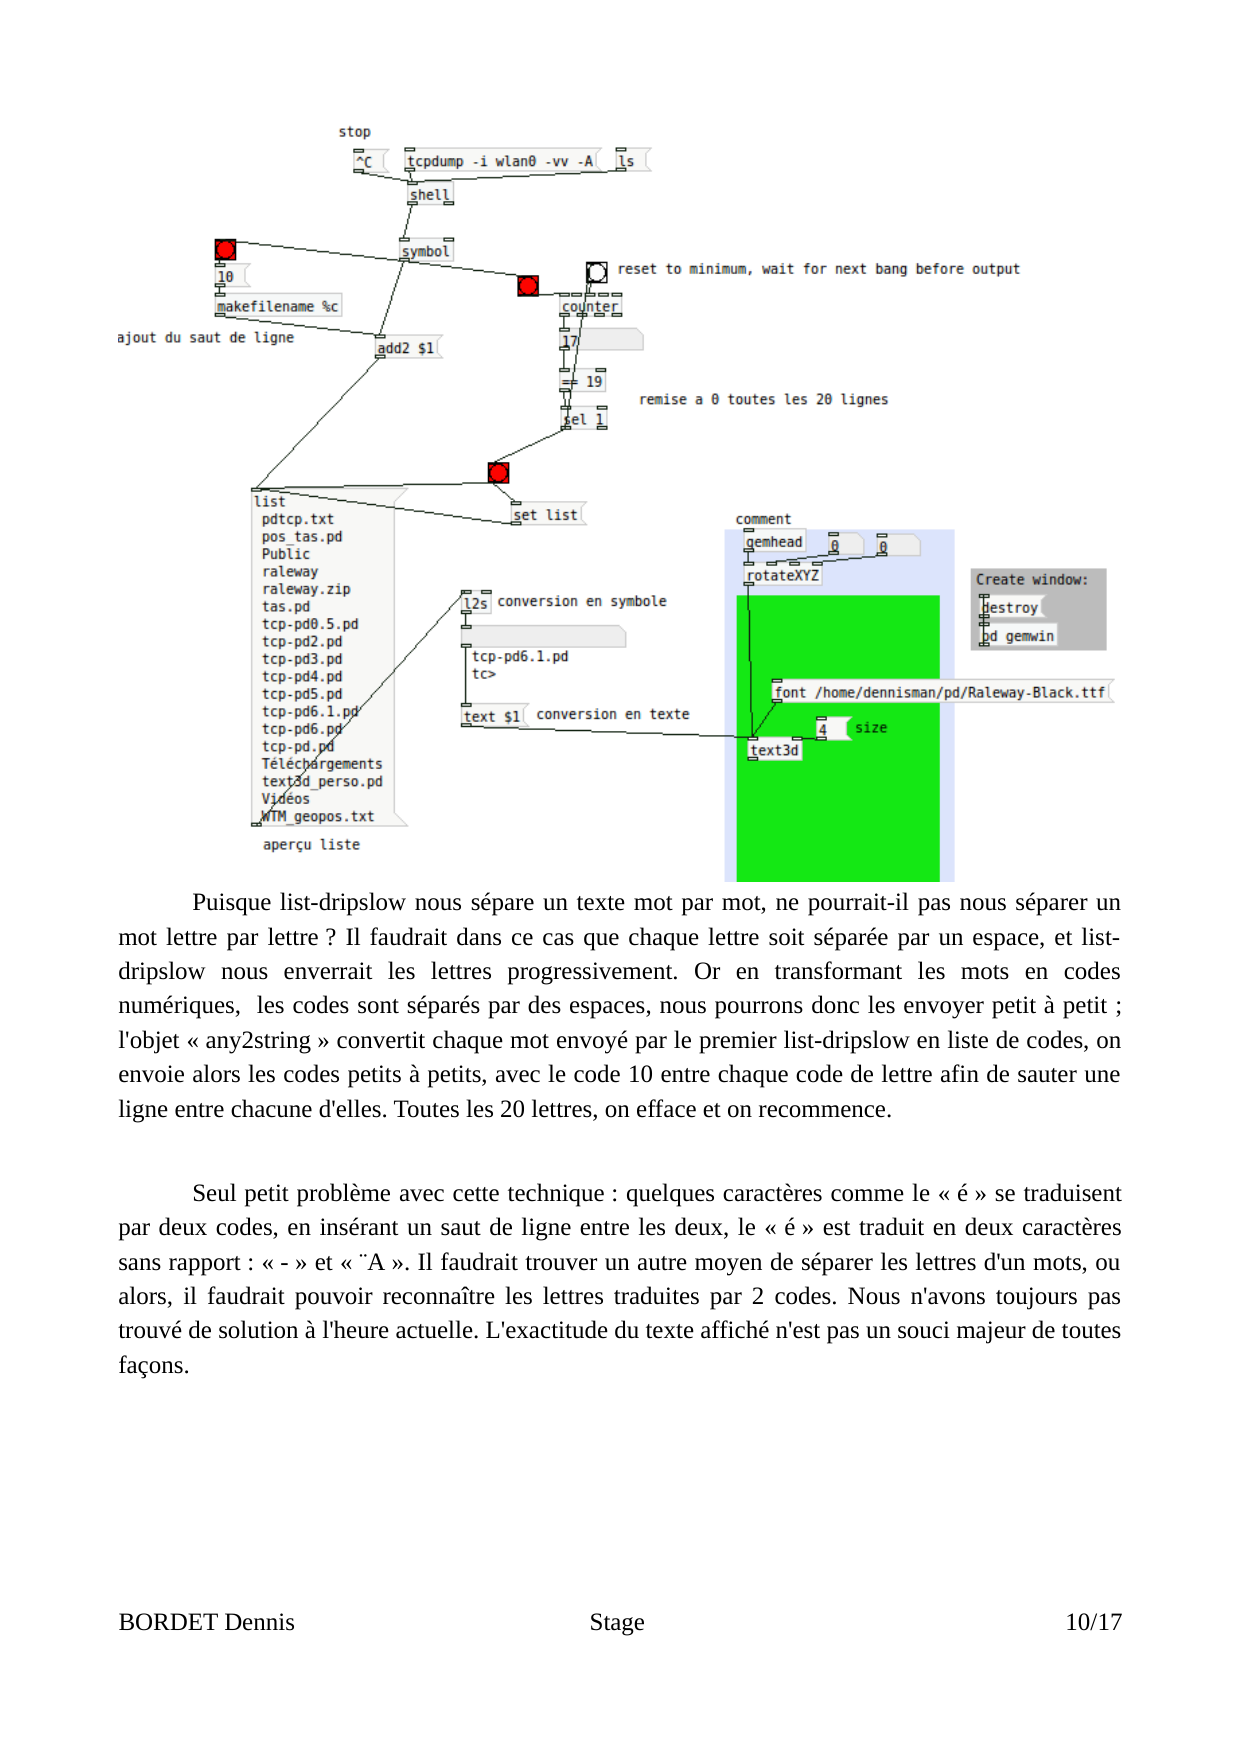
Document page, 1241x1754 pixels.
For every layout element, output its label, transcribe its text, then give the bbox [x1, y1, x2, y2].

picture [118, 118, 1123, 882]
text Puisque list-dripslow nous sépare un texte mot par mot, ne pourrait-il pas nous séparer un mot lettre par lettre ? Il faudrait dans ce cas que chaque lettre soit séparée par un espace, et list-dripslow nous enverrait les lettres progressivement. Or en transformant les mots en codes numériques, les codes sont séparés par des espaces, nous pourrons donc les envoyer petit à petit ; l'objet « any2string » convertit chaque mot envoyé par le premier list-dripslow en liste de codes, on envoie alors les codes petits à petits, avec le code 10 entre chaque code de lettre afin de sauter une ligne entre chacune d'elles. Toutes les 20 lettres, on efface et on recommence. [118, 882, 1122, 1123]
text Seul petit problème avec cette technique : quelques caractères comme le « é » se traduisent par deux codes, en insérant un saut de ligne entre les deux, le « é » est traduit en deux caractères sans rapport : « - » et « ¨A ». Il faudrait trouver un autre moyen de séparer les lettres d'un mots, ou alors, il faudrait pouvoir reconnaître les lettres traduites par 2 codes. Nous n'avons toujours pas trouvé de solution à l'heure actuelle. L'exactitude du texte affiché n'est pas un souci majeur de toutes façons. [118, 1143, 1122, 1379]
